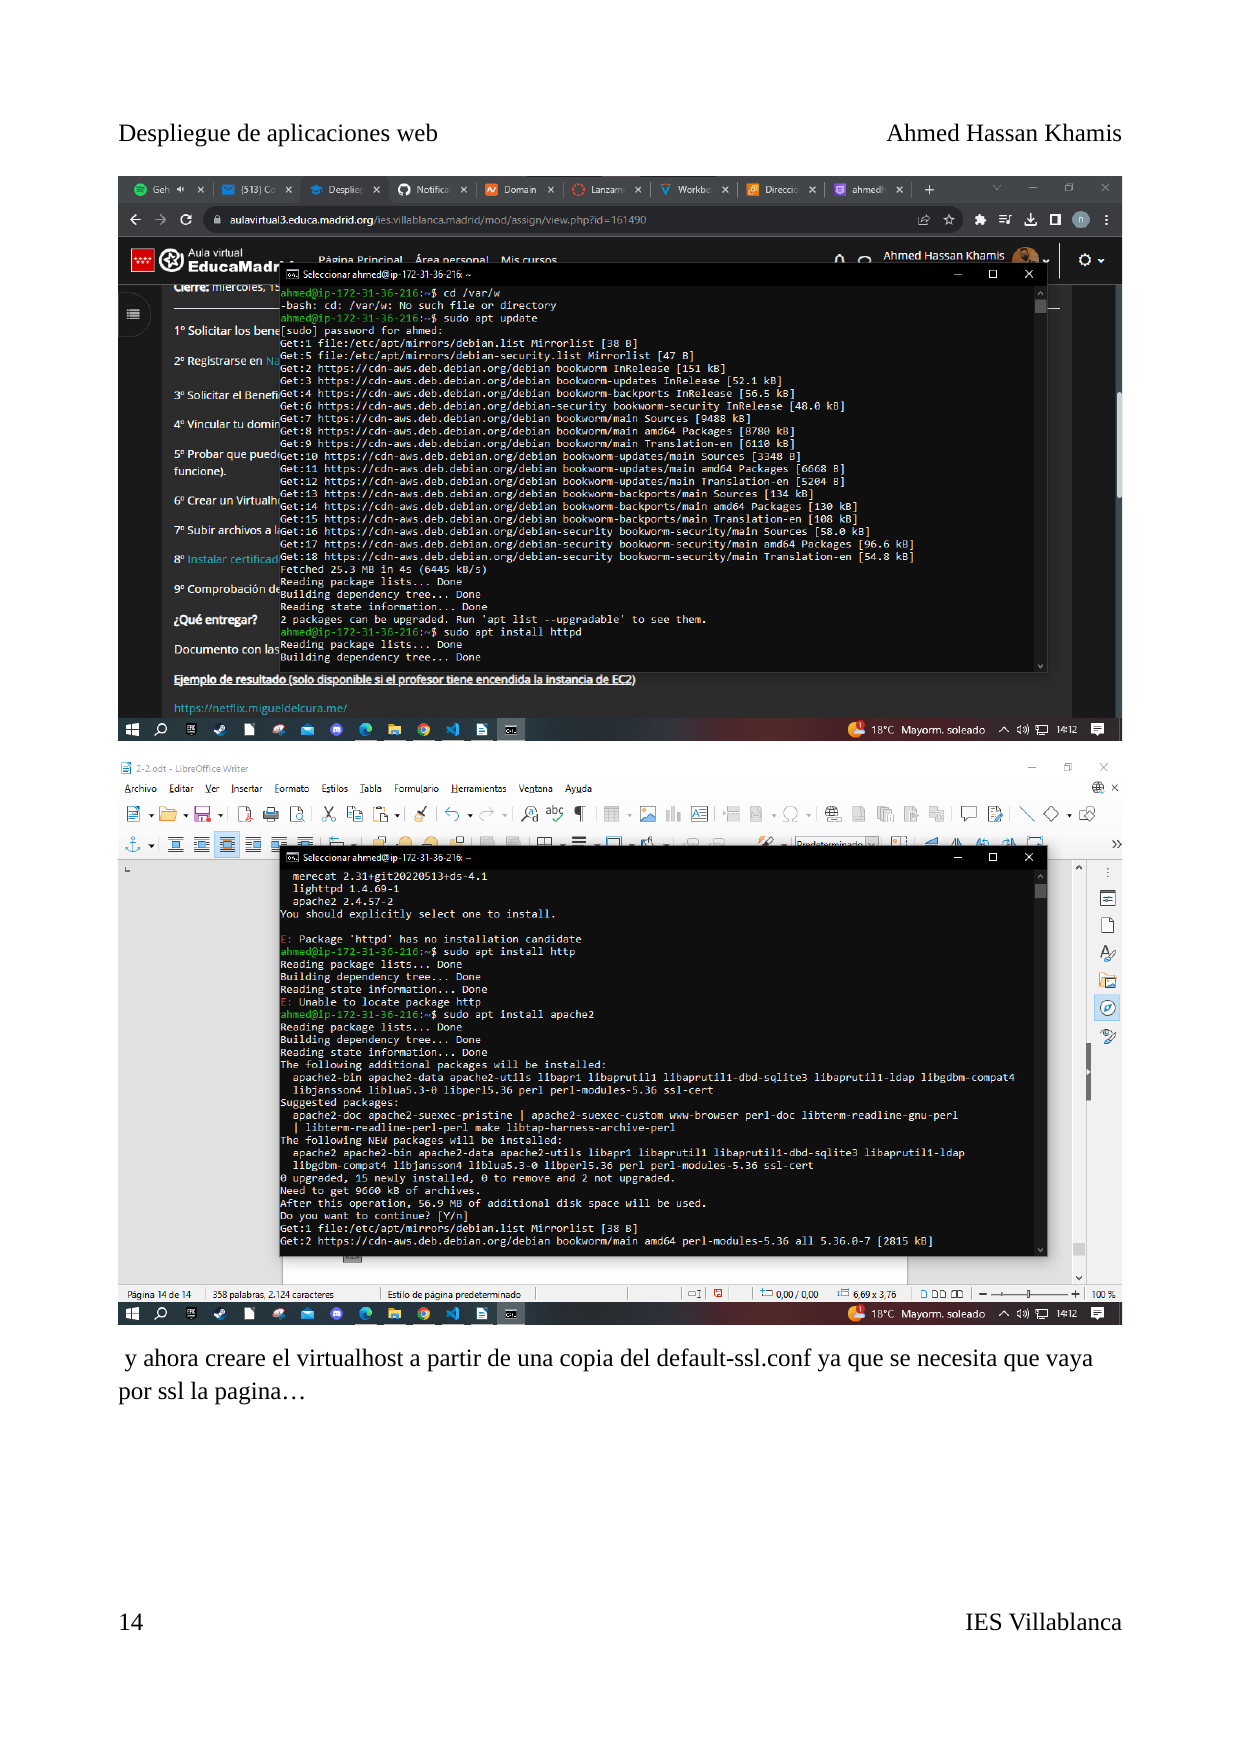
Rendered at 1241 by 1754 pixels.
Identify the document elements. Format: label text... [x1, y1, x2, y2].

picture [118, 176, 1123, 741]
picture [118, 760, 1123, 1325]
text y ahora creare el virtualhost a partir de una copia del default-ssl.conf ya que se necesita que vaya por ssl la pagina… [118, 1343, 1122, 1405]
